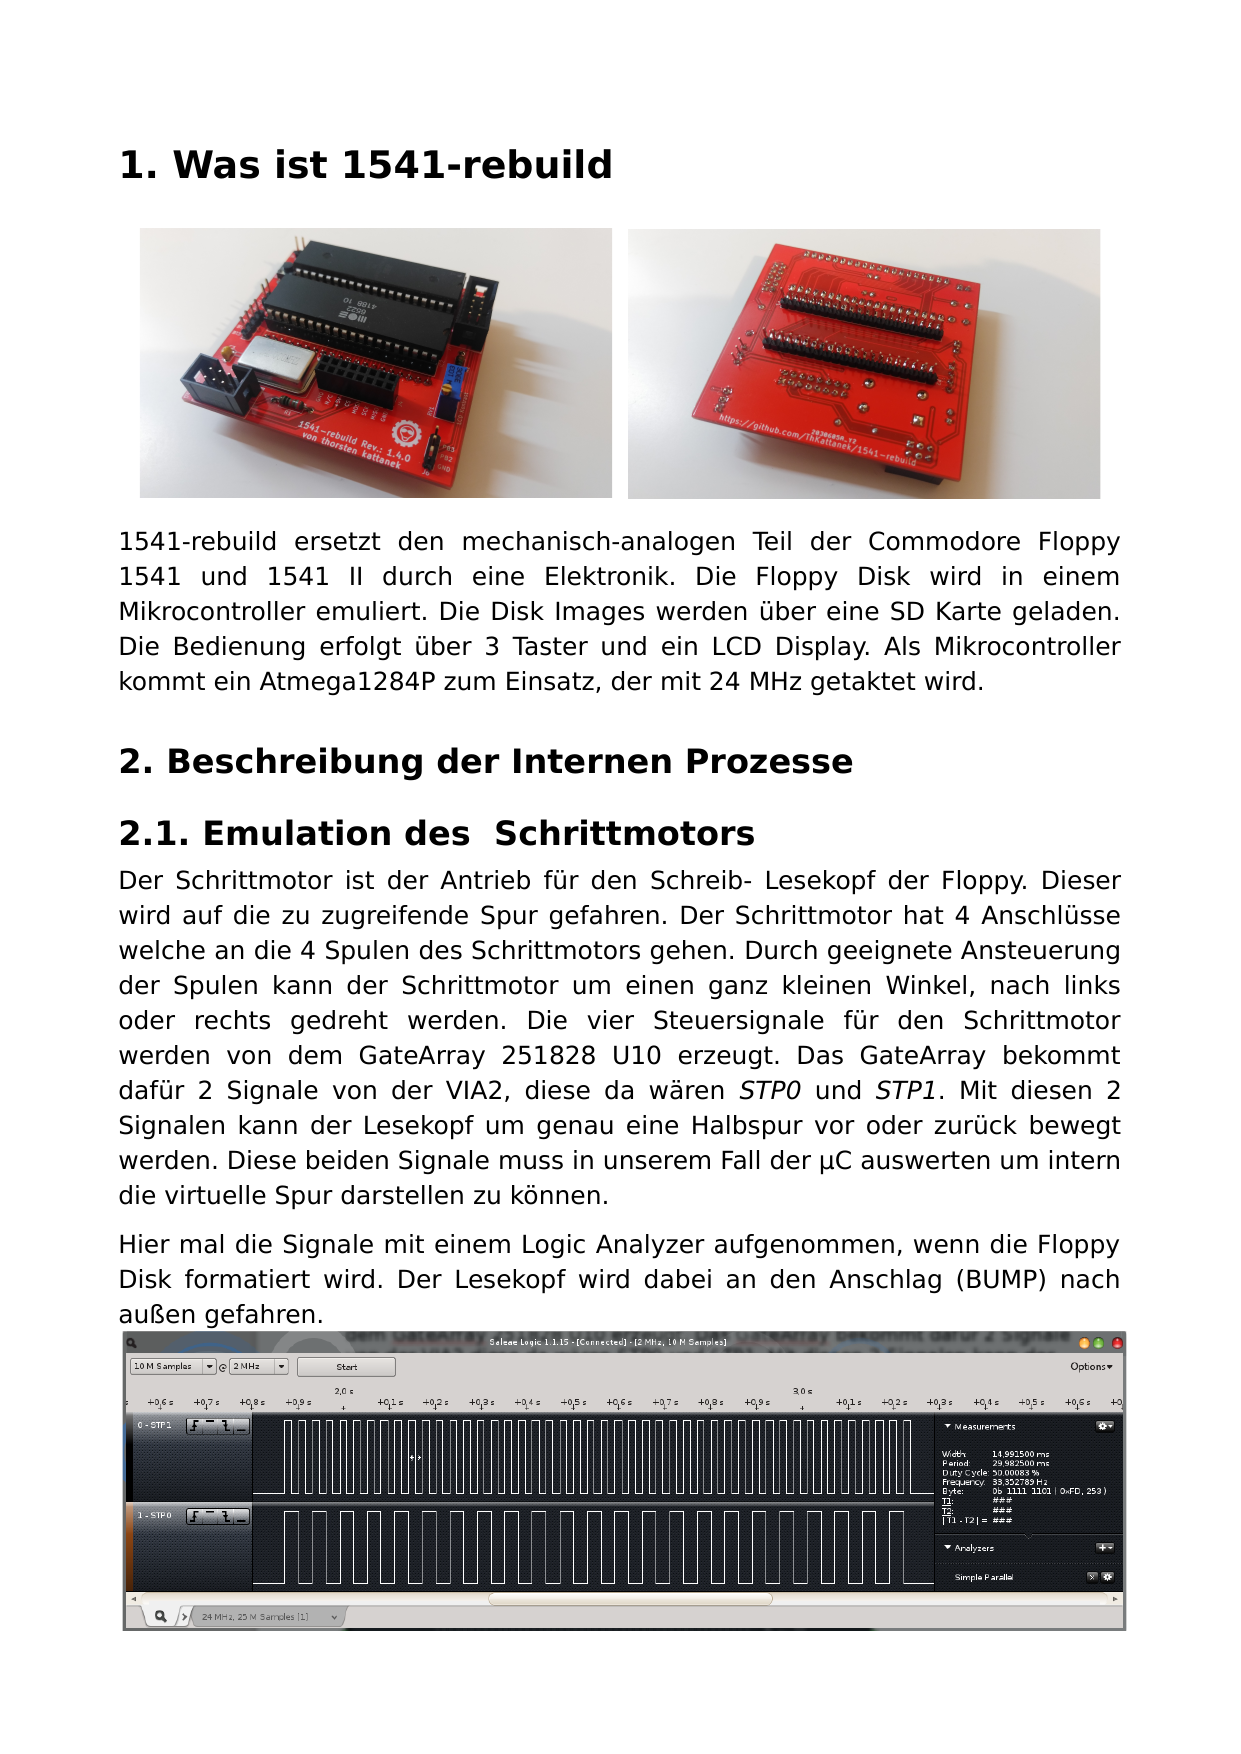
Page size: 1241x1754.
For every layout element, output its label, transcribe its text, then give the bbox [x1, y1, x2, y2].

picture [628, 229, 1101, 499]
text 1541-rebuild ersetzt den mechanisch-analogen Teil der Commodore Floppy 1541 und 1541 II durch eine Elektronik. Die Floppy Disk wird in einem Mikrocontroller emuliert. Die Disk Images werden über eine SD Karte geladen. Die Bedienung erfolgt über 3 Taster und ein LCD Display. Als Mikrocontroller kommt ein Atmega1284P zum Einsatz, der mit 24 MHz getaktet wird. [118, 527, 1122, 696]
picture [122, 1331, 1127, 1631]
subtitle Beschreibung der Internen Prozesse [118, 742, 1122, 781]
text Hier mal die Signale mit einem Logic Analyzer aufgenommen, wenn die Floppy Disk formatiert wird. Der Lesekopf wird dabei an den Anschlag (BUMP) nach außen gefahren. [118, 1230, 1122, 1329]
subtitle Emulation des Schrittmotors [118, 814, 1122, 853]
text Der Schrittmotor ist der Antrieb für den Schreib- Lesekopf der Floppy. Dieser wird auf die zu zugreifende Spur gefahren. Der Schrittmotor hat 4 Anschlüsse welche an die 4 Spulen des Schrittmotors gehen. Durch geeignete Ansteuerung der Spulen kann der Schrittmotor um einen ganz kleinen Winkel, nach links oder rechts gedreht werden. Die vier Steuersignale für den Schrittmotor werden von dem GateArray 251828 U10 erzeugt. Das GateArray bekommt dafür 2 Signale von der VIA2, diese da wären STP0 und STP1. Mit diesen 2 Signalen kann der Lesekopf um genau eine Halbspur vor oder zurück bewegt werden. Diese beiden Signale muss in unserem Fall der µC auswerten um intern die virtuelle Spur darstellen zu können. [118, 866, 1122, 1210]
picture [139, 228, 613, 498]
subtitle Was ist 1541-rebuild [118, 143, 1122, 187]
